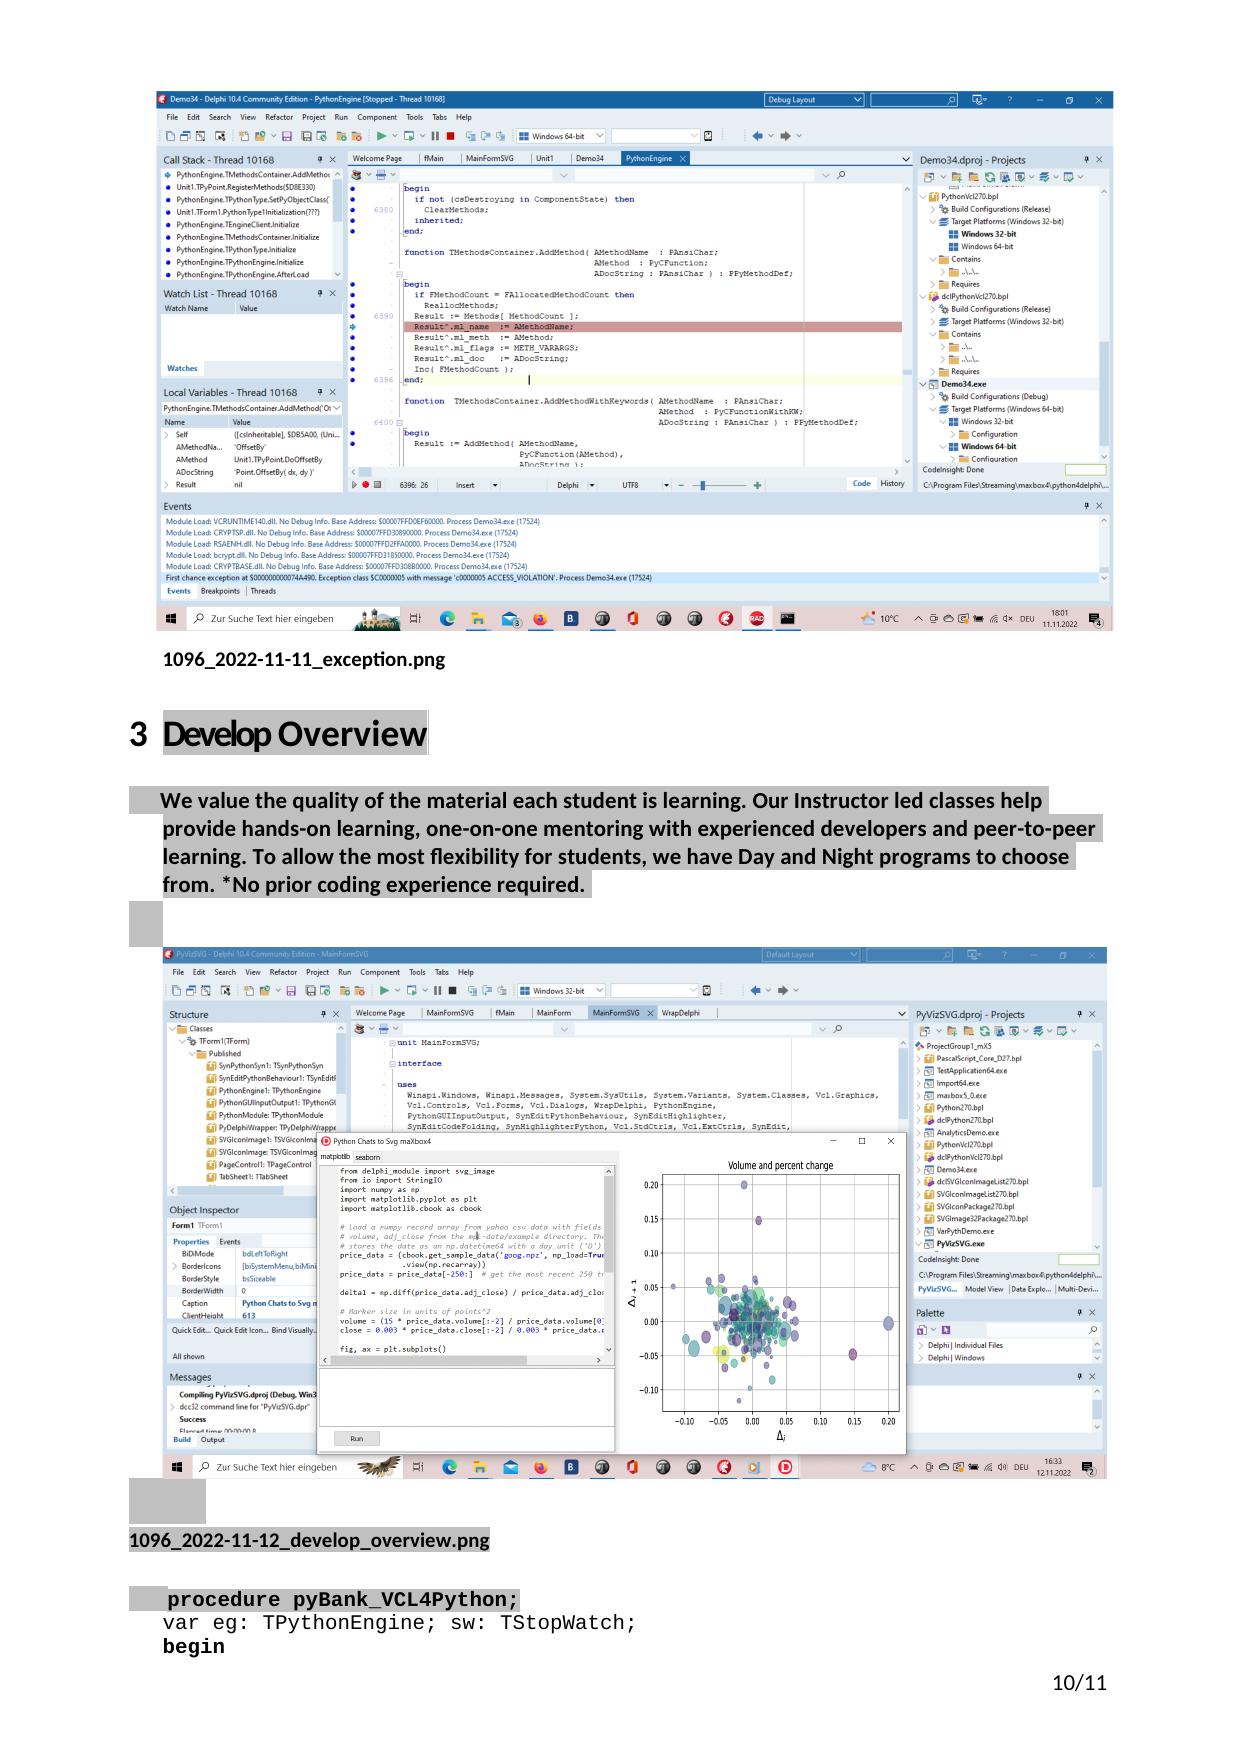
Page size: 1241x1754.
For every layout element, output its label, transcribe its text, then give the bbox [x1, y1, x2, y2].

text var eg: TPythonEngine; sw: TStopWatch; [162, 1612, 1107, 1636]
text begin [162, 1636, 1107, 1660]
text 1096_2022-11-12_develop_overview.png [128, 1527, 1107, 1552]
picture [156, 91, 1114, 631]
list Develop Overview [128, 709, 1107, 783]
text procedure pyBank_VCL4Python; [128, 1586, 1107, 1612]
text 1096_2022-11-11_exception.png [128, 92, 1107, 676]
text We value the quality of the material each student is learning. Our Instructor led classes help provide hands-on learning, one-on-one mentoring with experienced developers and peer-to-peer learning. To allow the most flexibility for students, we have Day and Night programs to choose from. *No prior coding experience required. [128, 786, 1107, 898]
picture [162, 947, 1107, 1479]
